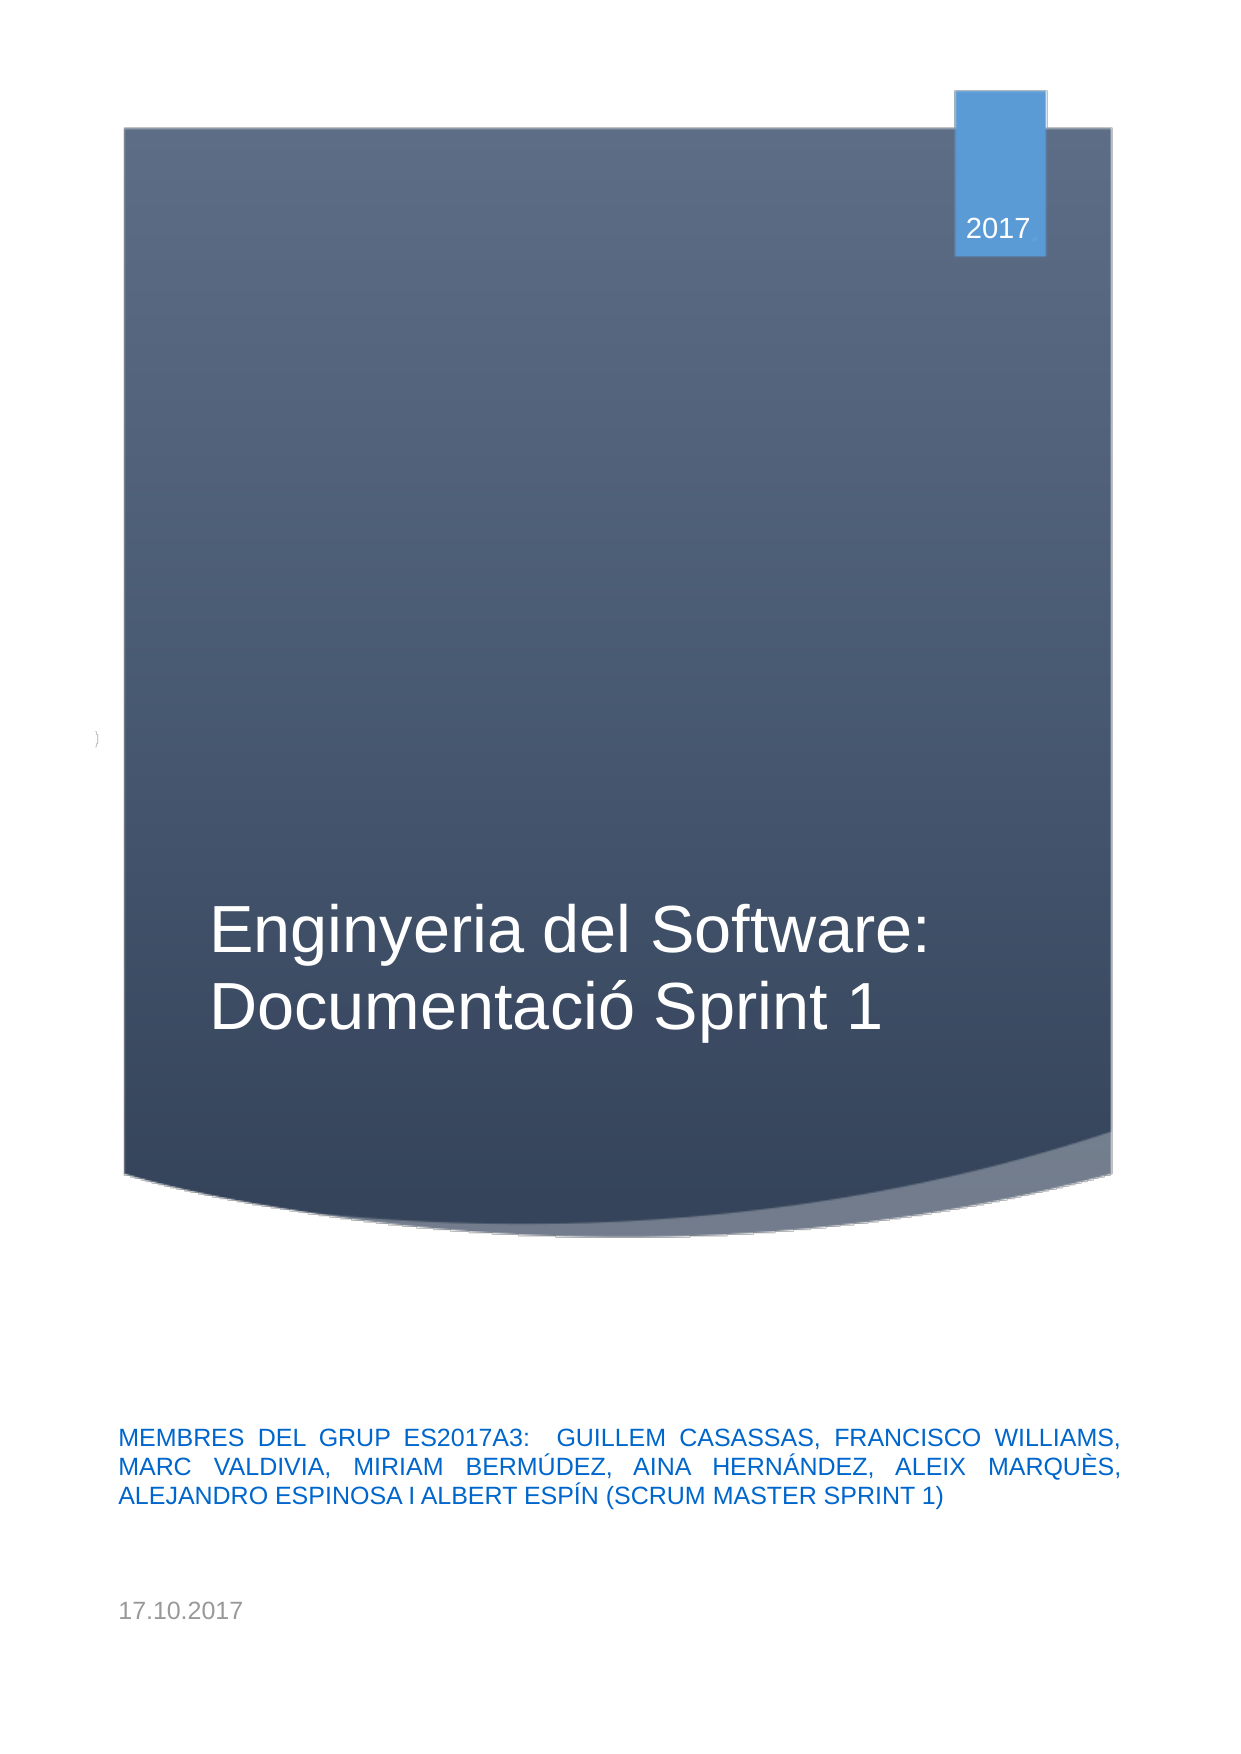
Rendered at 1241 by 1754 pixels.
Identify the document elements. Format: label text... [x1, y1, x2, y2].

text 17.10.2017 [118, 1596, 1122, 1624]
text MEMBRES DEL GRUP ES2017A3: GUILLEM CASASSAS, FRANCISCO WILLIAMS, MARC VALDIVIA, MIRIAM BERMÚDEZ, AINA HERNÁNDEZ, ALEIX MARQUÈS, ALEJANDRO ESPINOSA I ALBERT ESPÍN (SCRUM MASTER SPRINT 1) [118, 1423, 1122, 1509]
picture [95, 60, 1145, 1309]
